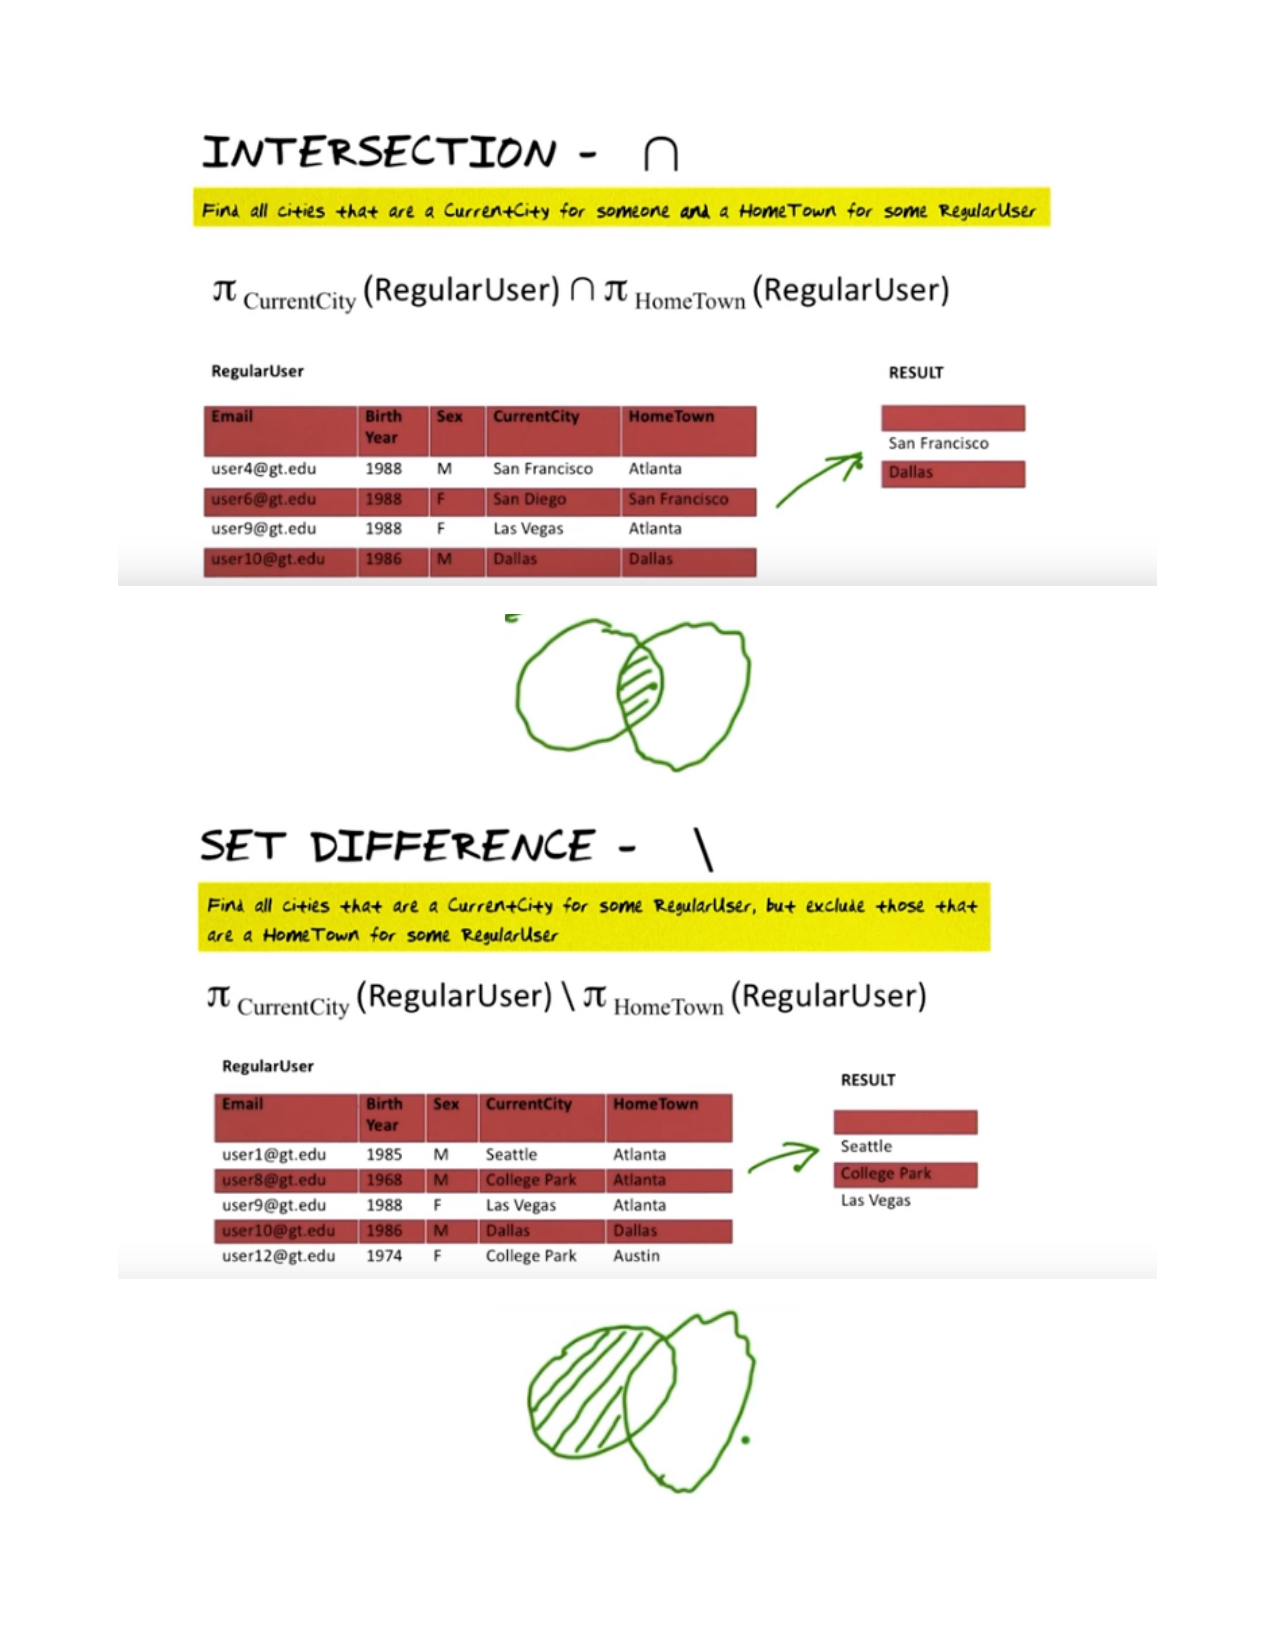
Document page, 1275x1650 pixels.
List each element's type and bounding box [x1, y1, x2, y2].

picture [504, 614, 771, 776]
picture [493, 1307, 804, 1500]
picture [118, 816, 1157, 1279]
picture [118, 118, 1157, 586]
